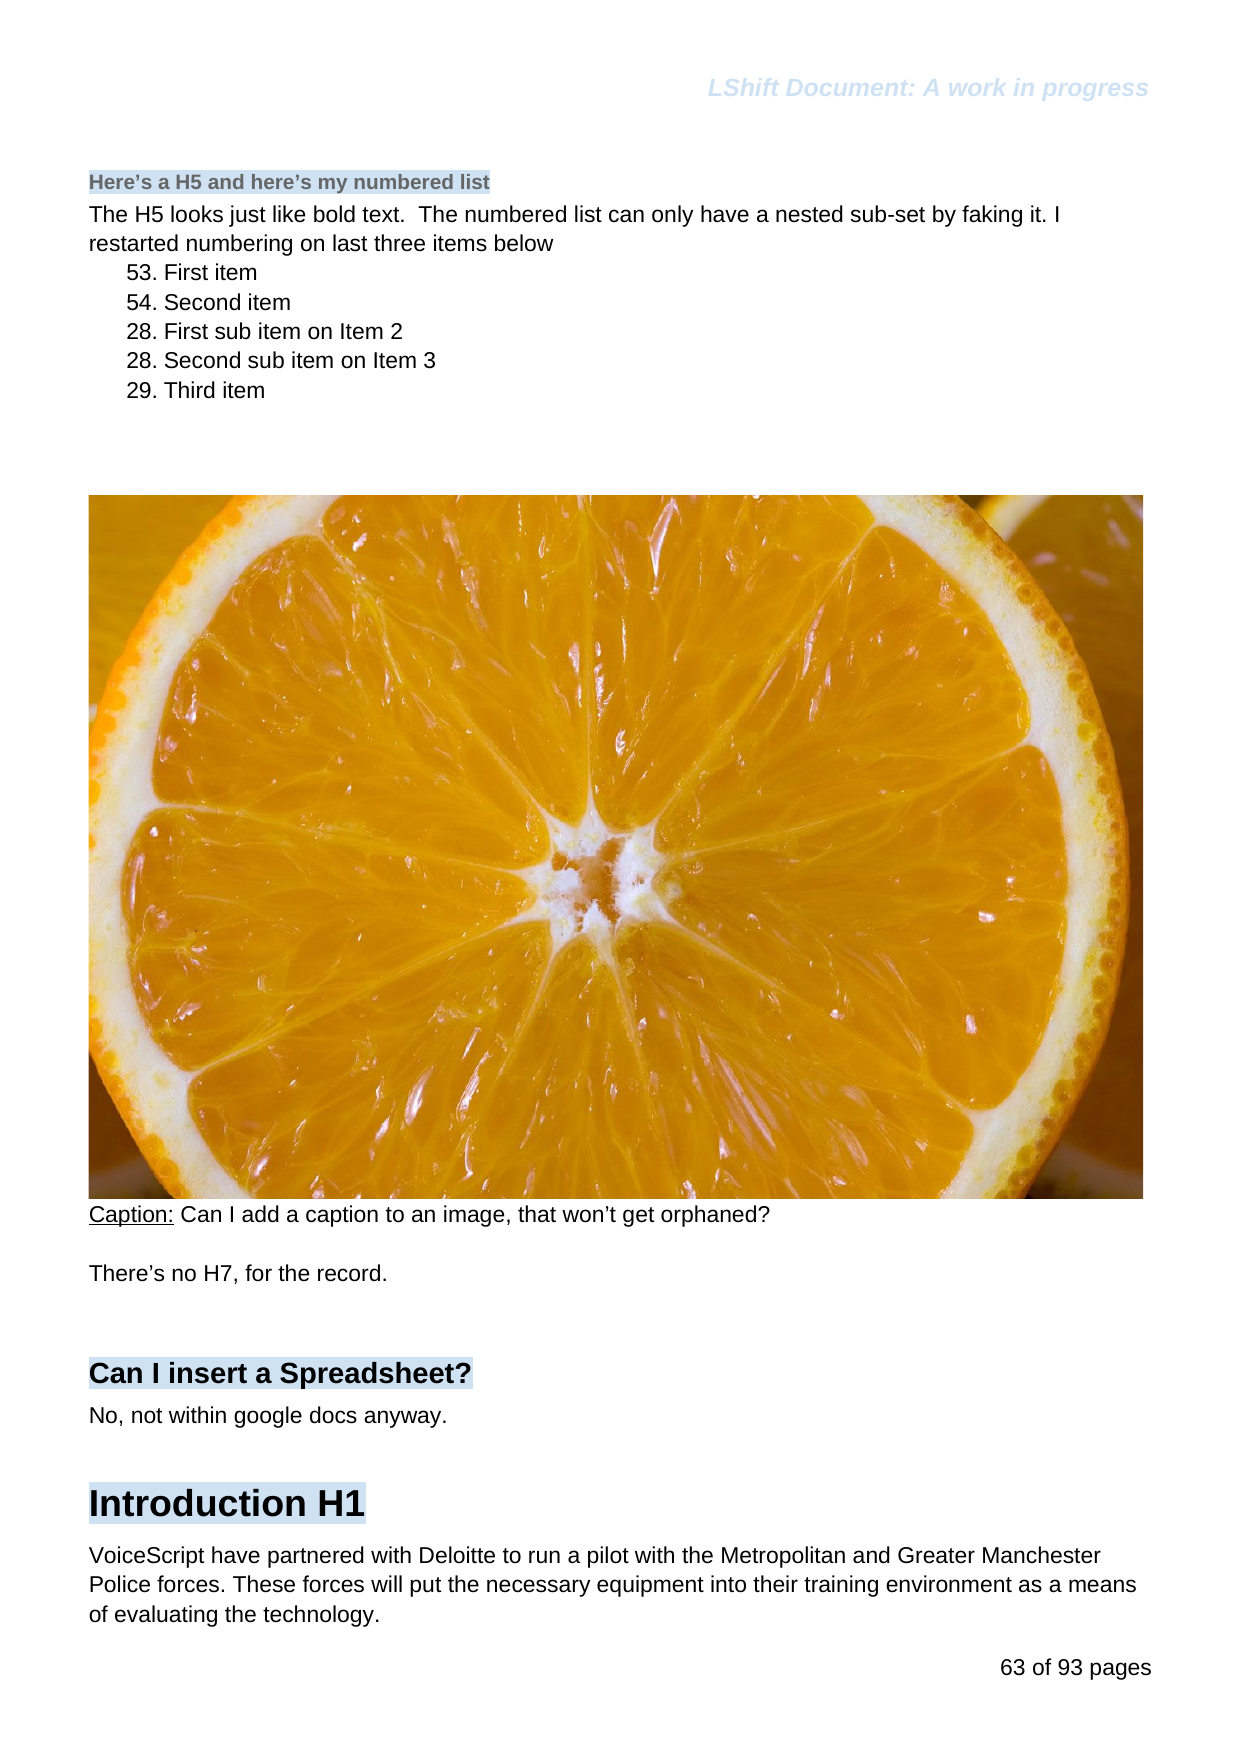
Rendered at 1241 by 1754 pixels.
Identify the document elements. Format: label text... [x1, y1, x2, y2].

list First sub item on Item 2 [126, 319, 1152, 344]
subtitle Can I insert a Spreadsheet? [473, 1357, 1152, 1389]
subtitle Here’s a H5 and here’s my numbered list [490, 170, 1152, 194]
text VoiceScript have partnered with Deloitte to run a pilot with the Metropolitan and Greater Manchester Police forces. These forces will put the necessary equipment into their training environment as a means of evaluating the technology. [88, 1543, 1152, 1627]
list Second item [126, 289, 1152, 315]
list Third item [126, 377, 1152, 403]
picture [88, 495, 1144, 1199]
text No, not within google docs anyway. [88, 1403, 1152, 1428]
list Second sub item on Item 3 [126, 348, 1152, 374]
text Caption: Can I add a caption to an image, that won’t get orphaned? [88, 1202, 1152, 1227]
subtitle Introduction H1 [366, 1482, 1152, 1524]
text The H5 looks just like bold text. The numbered list can only have a nested sub-set by faking it. I restarted numbering on last three items below [88, 201, 1152, 256]
list First item [126, 260, 1152, 286]
text There’s no H7, for the record. [88, 1261, 1152, 1286]
